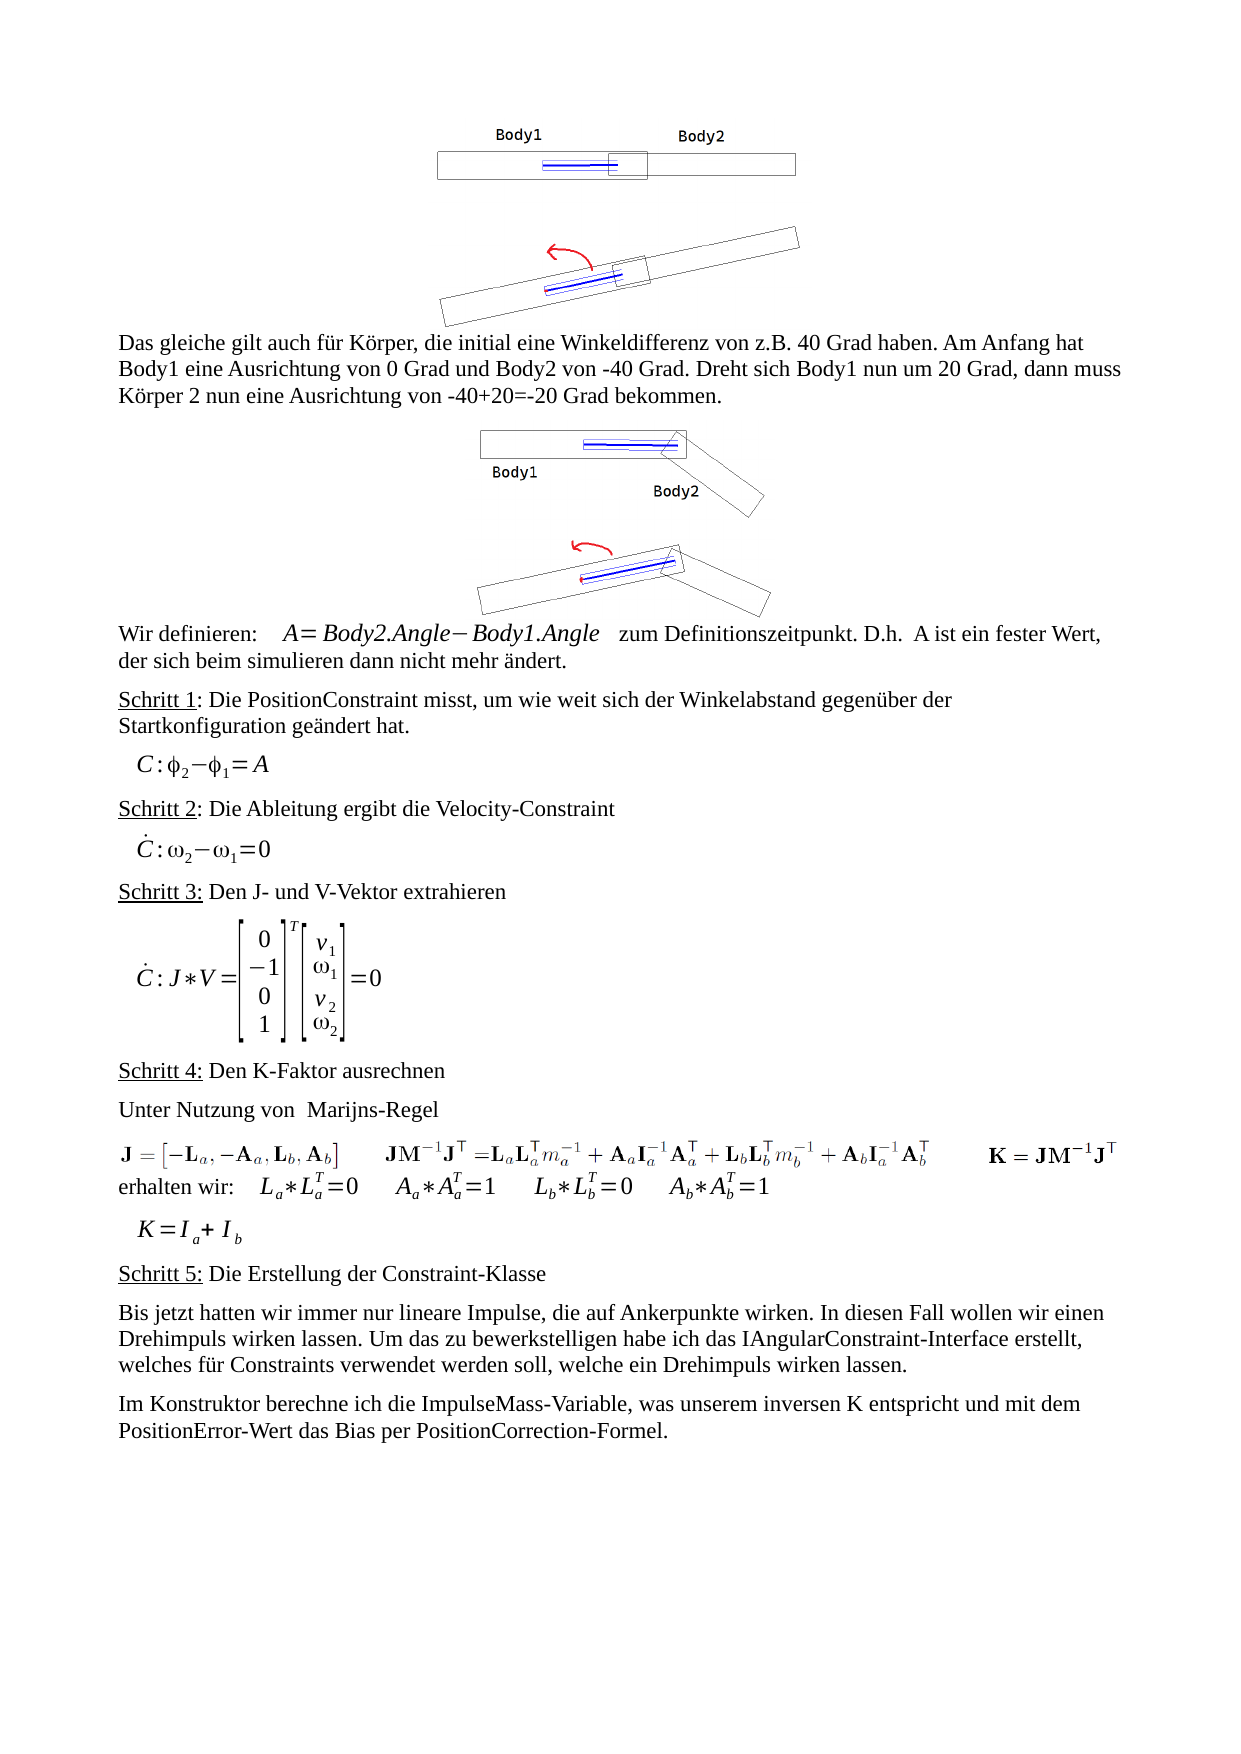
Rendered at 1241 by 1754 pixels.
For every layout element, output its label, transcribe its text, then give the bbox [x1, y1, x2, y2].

text Schritt 5: Die Erstellung der Constraint-Klasse [118, 1260, 1122, 1286]
picture [464, 420, 776, 620]
text Wir definieren: zum Definitionszeitpunkt. D.h. A ist ein fester Wert, der sich beim simulieren dann nicht mehr ändert. [118, 421, 1122, 673]
text erhalten wir: [118, 1169, 1122, 1203]
text Schritt 4: Den K-Faktor ausrechnen [118, 1057, 1122, 1083]
picture [118, 1134, 1123, 1169]
text Bis jetzt hatten wir immer nur lineare Impulse, die auf Ankerpunkte wirken. In diesen Fall wollen wir einen Drehimpuls wirken lassen. Um das zu bewerkstelligen habe ich das IAngularConstraint-Interface erstellt, welches für Constraints verwendet werden soll, welche ein Drehimpuls wirken lassen. [118, 1299, 1122, 1378]
text Unter Nutzung von Marijns-Regel [118, 1096, 1122, 1122]
text Schritt 1: Die PositionConstraint misst, um wie weit sich der Winkelabstand gegenüber der Startkonfiguration geändert hat. [118, 686, 1122, 738]
text Im Konstruktor berechne ich die ImpulseMass-Variable, was unserem inversen K entspricht und mit dem PositionError-Wert das Bias per PositionCorrection-Formel. [118, 1390, 1122, 1443]
text Schritt 3: Den J- und V-Vektor extrahieren [118, 878, 1122, 905]
picture [427, 118, 813, 330]
text Das gleiche gilt auch für Körper, die initial eine Winkeldifferenz von z.B. 40 Grad haben. Am Anfang hat Body1 eine Ausrichtung von 0 Grad und Body2 von -40 Grad. Dreht sich Body1 nun um 20 Grad, dann muss Körper 2 nun eine Ausrichtung von -40+20=-20 Grad bekommen. [118, 118, 1122, 408]
text Schritt 2: Die Ableitung ergibt die Velocity-Constraint [118, 795, 1122, 821]
